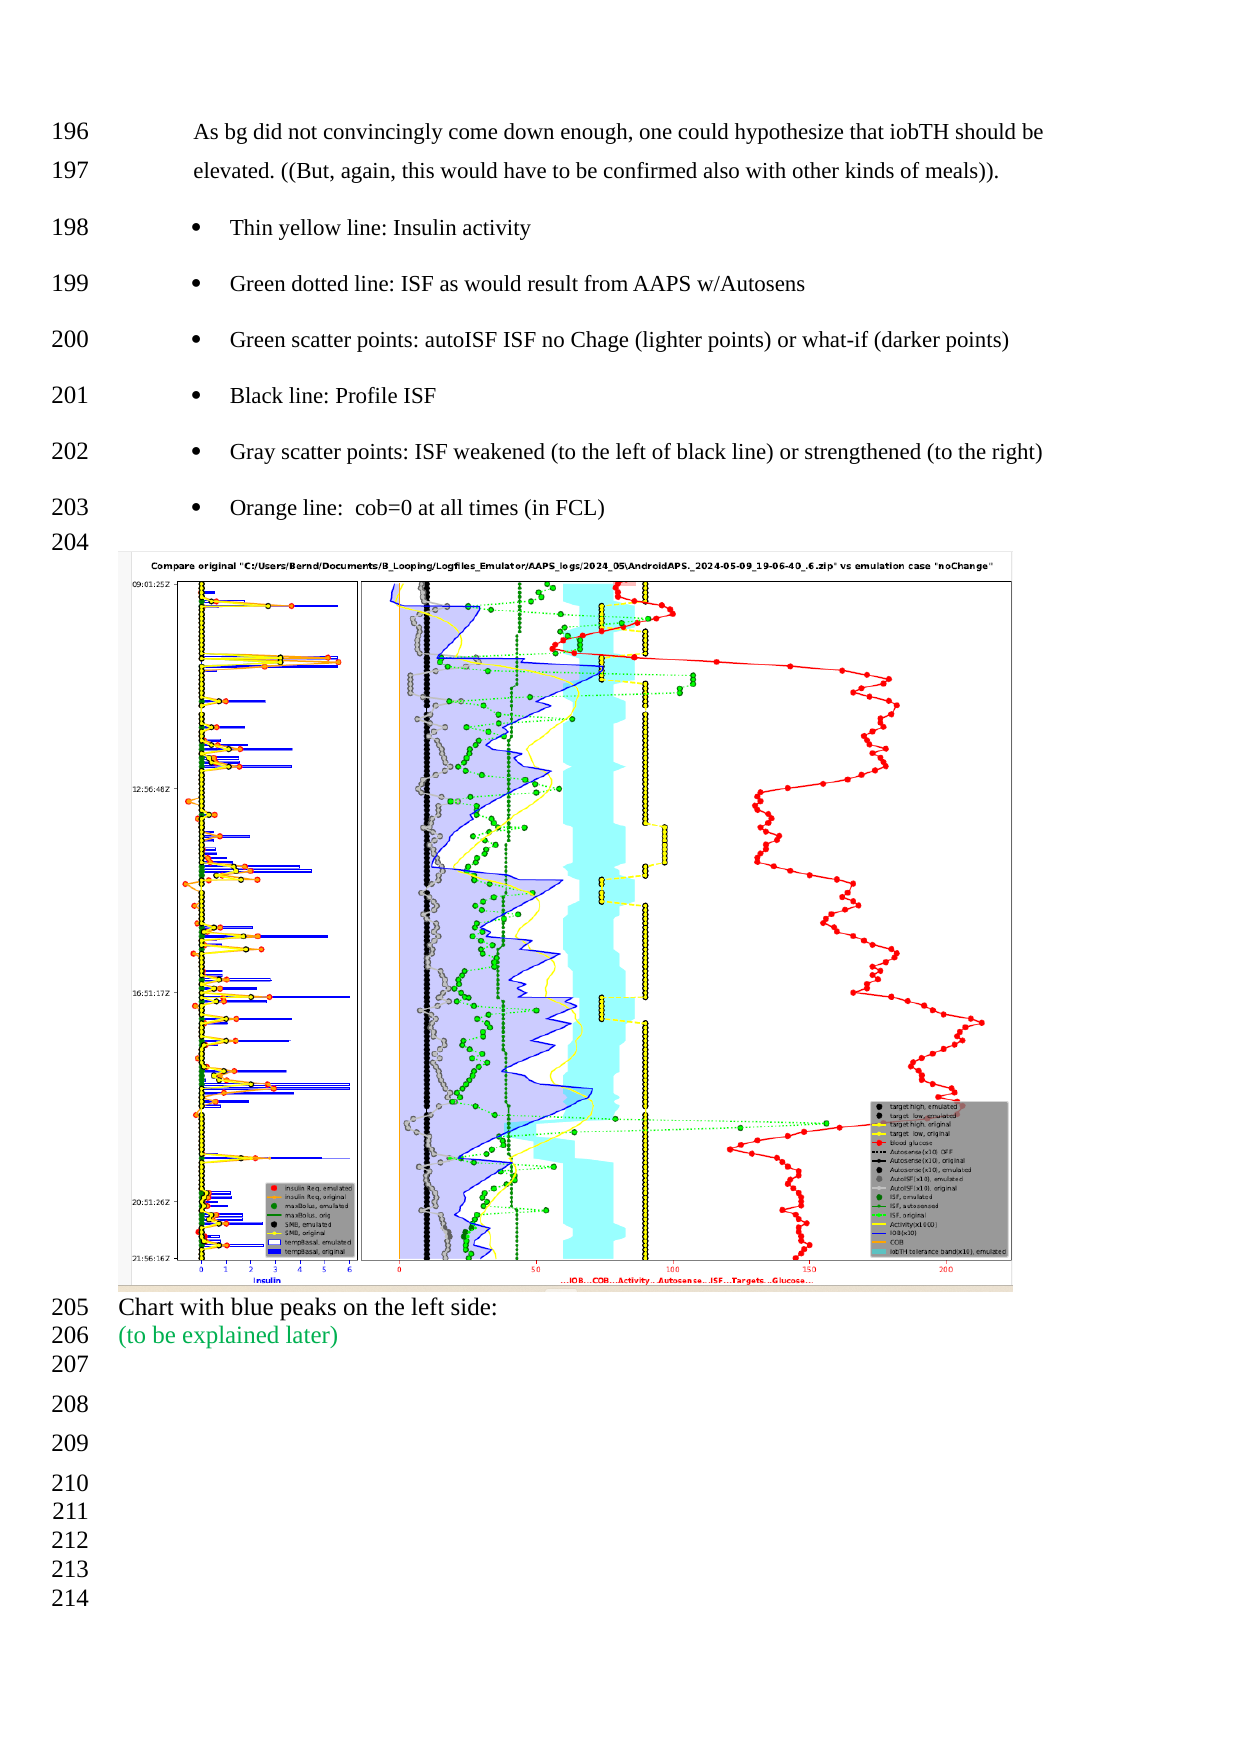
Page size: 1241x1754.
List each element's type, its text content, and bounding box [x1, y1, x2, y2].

list Gray scatter points: ISF weakened (to the left of black line) or strengthened (to the right) [192, 438, 1122, 465]
list Thin yellow line: Insulin activity [192, 214, 1122, 240]
list Orange line: cob=0 at all times (in FCL) [192, 494, 1122, 521]
text (to be explained later) [118, 1321, 1122, 1349]
text Chart with blue peaks on the left side: [118, 1292, 1122, 1321]
list Green dotted line: ISF as would result from AAPS w/Autosens [192, 270, 1122, 296]
list As bg did not convincingly come down enough, one could hypothesize that iobTH should be elevated. ((But, again, this would have to be confirmed also with other kinds of meals)). [193, 118, 1122, 184]
list Green scatter points: autoISF ISF no Chage (lighter points) or what-if (darker points) [192, 326, 1122, 352]
list Black line: Profile ISF [192, 382, 1122, 408]
